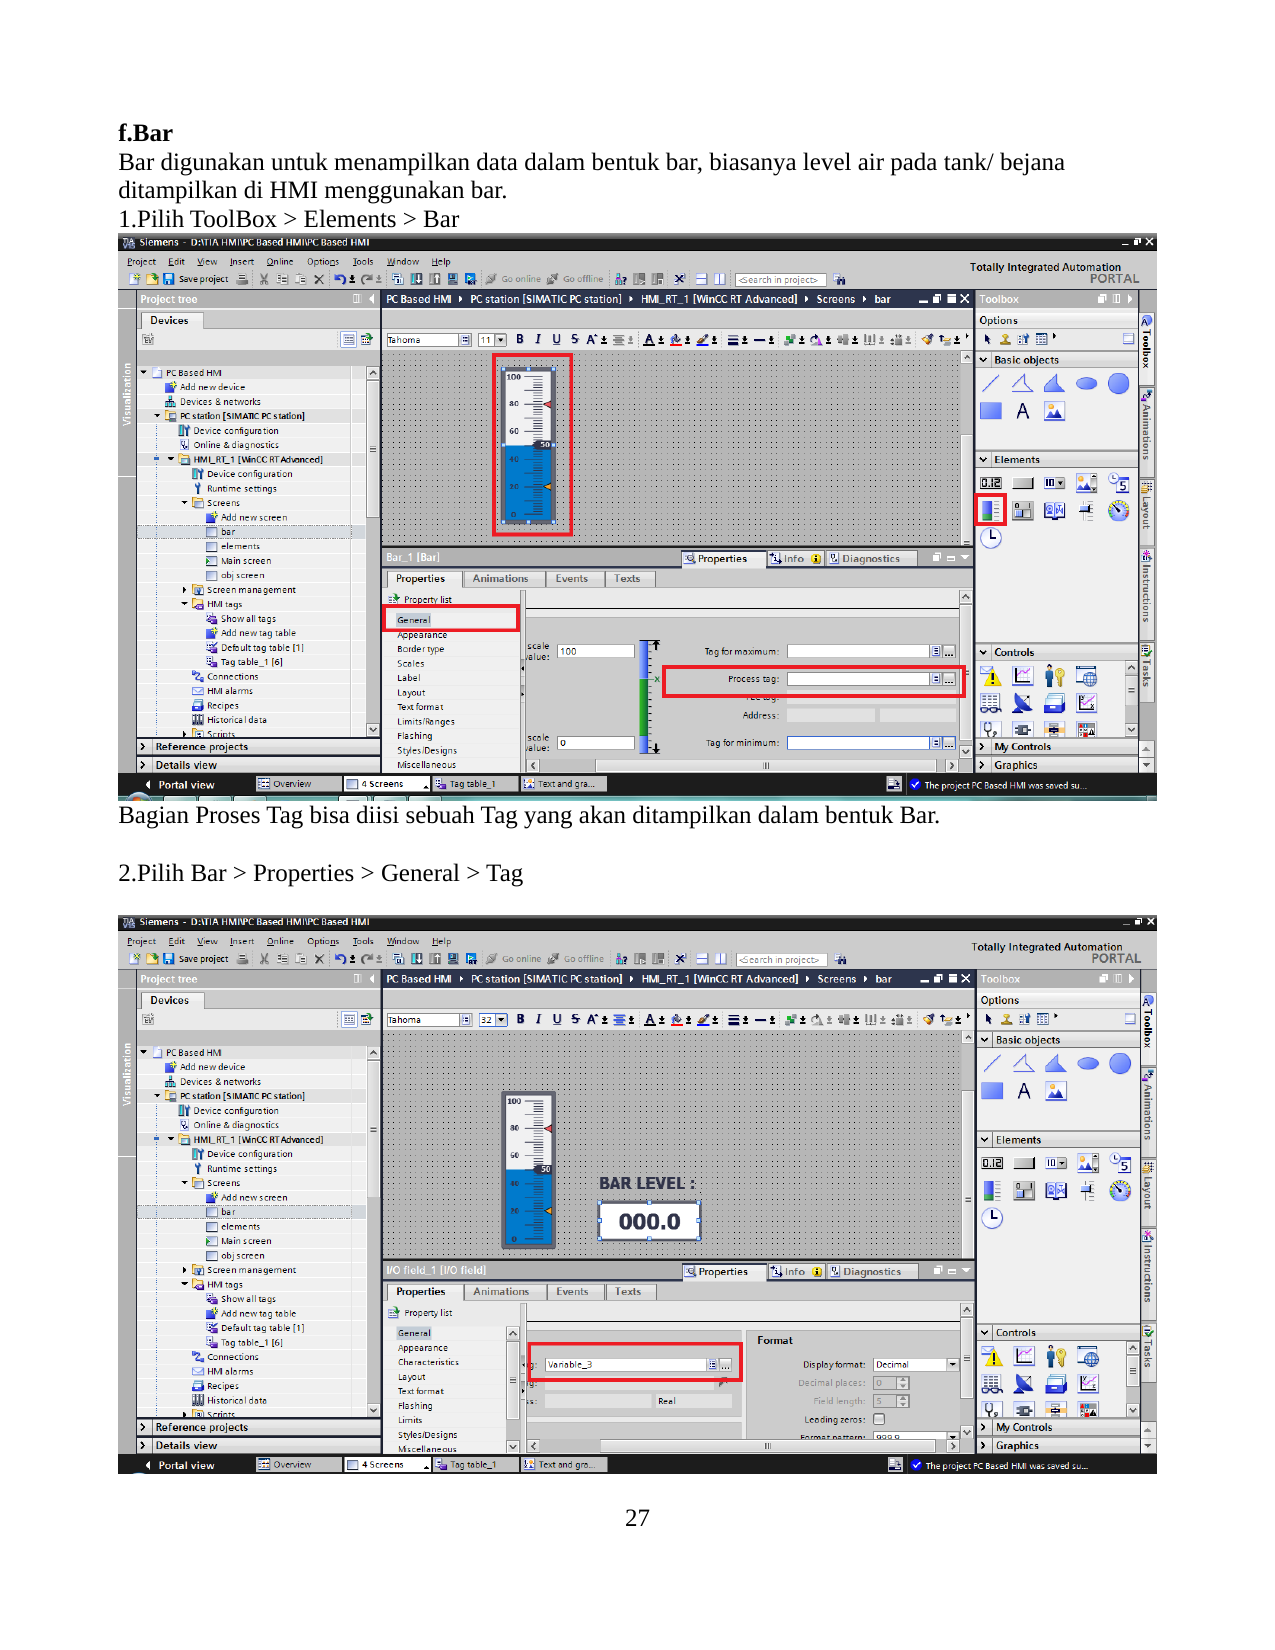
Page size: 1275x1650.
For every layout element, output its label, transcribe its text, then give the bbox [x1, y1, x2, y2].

text Bar digunakan untuk menampilkan data dalam bentuk bar, biasanya level air pada tank/ bejana ditampilkan di HMI menggunakan bar. [118, 147, 1157, 204]
text 1.Pilih ToolBox > Elements > Bar [118, 204, 1157, 233]
picture [118, 915, 1157, 1474]
text Bagian Proses Tag bisa diisi sebuah Tag yang akan ditampilkan dalam bentuk Bar. [118, 801, 1157, 829]
picture [118, 233, 1157, 801]
text 2.Pilih Bar > Properties > General > Tag [118, 858, 1157, 887]
text f.Bar [118, 118, 1157, 147]
